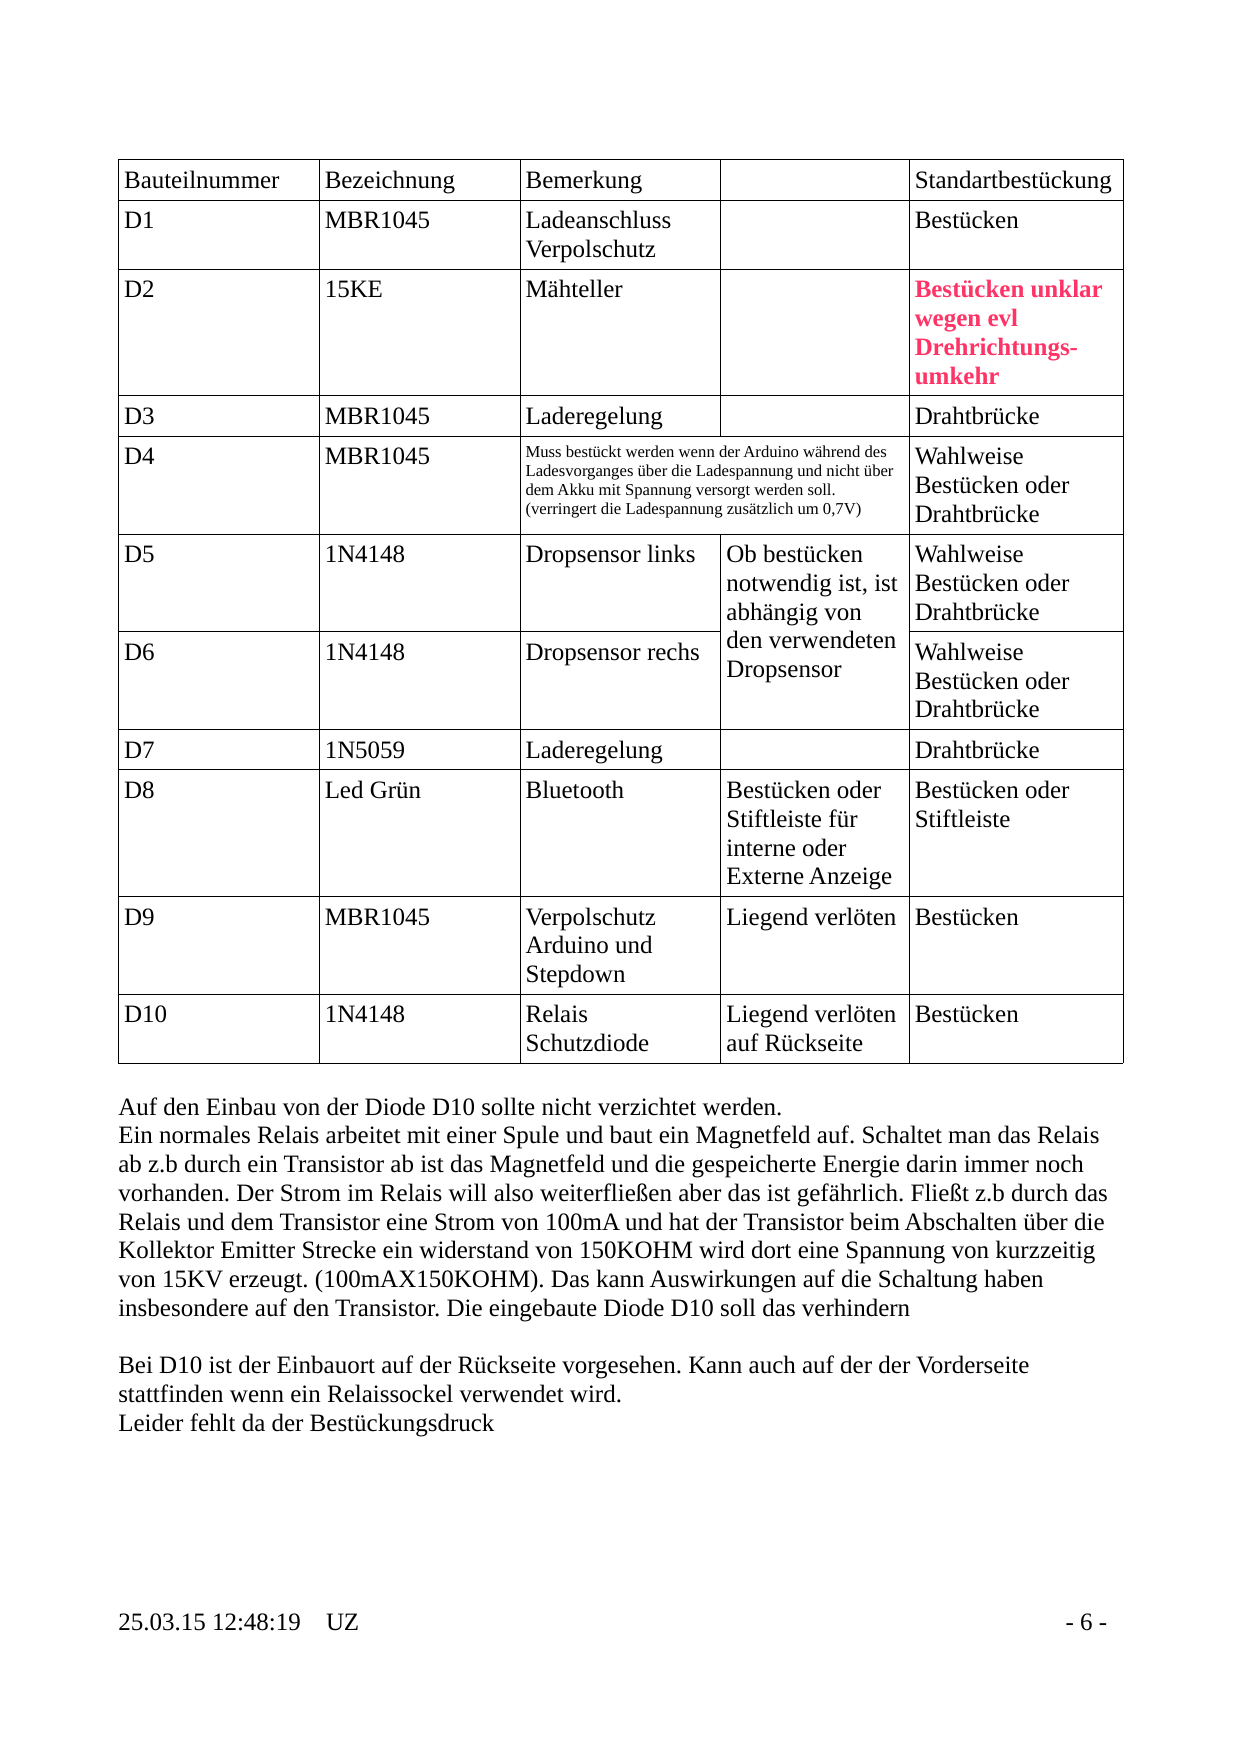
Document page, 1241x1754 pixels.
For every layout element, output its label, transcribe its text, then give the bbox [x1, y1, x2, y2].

table_cell D2 [119, 270, 319, 395]
table_cell Mähteller [521, 270, 720, 395]
table_cell Bestücken [910, 201, 1123, 269]
table_cell D1 [119, 201, 319, 269]
table_cell Liegend verlöten auf Rückseite [721, 995, 909, 1063]
table_header [721, 160, 909, 200]
text Ein normales Relais arbeitet mit einer Spule und baut ein Magnetfeld auf. Schaltet man das Relais ab z.b durch ein Transistor ab ist das Magnetfeld und die gespeicherte Energie darin immer noch vorhanden. Der Strom im Relais will also weiterfließen aber das ist gefährlich. Fließt z.b durch das Relais und dem Transistor eine Strom von 100mA und hat der Transistor beim Abschalten über die Kollektor Emitter Strecke ein widerstand von 150KOHM wird dort eine Spannung von kurzzeitig von 15KV erzeugt. (100mAX150KOHM). Das kann Auswirkungen auf die Schaltung haben insbesondere auf den Transistor. Die eingebaute Diode D10 soll das verhindern [118, 1120, 1122, 1322]
table_cell Bestücken [910, 995, 1123, 1063]
table_cell Wahlweise Bestücken oder Drahtbrücke [910, 437, 1123, 533]
table_cell 1N5059 [320, 730, 520, 769]
table_cell MBR1045 [320, 437, 520, 533]
text Bei D10 ist der Einbauort auf der Rückseite vorgesehen. Kann auch auf der der Vorderseite stattfinden wenn ein Relaissockel verwendet wird. [118, 1350, 1122, 1408]
table_cell 15KE [320, 270, 520, 395]
table_cell Dropsensor links [521, 535, 720, 631]
table_cell Relais Schutzdiode [521, 995, 720, 1063]
table_cell D8 [119, 770, 319, 896]
table_cell MBR1045 [320, 897, 520, 994]
table_header Bezeichnung [320, 160, 520, 200]
table_cell Muss bestückt werden wenn der Arduino während des Ladesvorganges über die Ladespannung und nicht über dem Akku mit Spannung versorgt werden soll. (verringert die Ladespannung zusätzlich um 0,7V) [521, 437, 909, 533]
table_cell [721, 730, 909, 769]
table_cell Ob bestücken notwendig ist, ist abhängig von den verwendeten Dropsensor [721, 535, 909, 729]
table_cell D6 [119, 632, 319, 729]
table_cell Bestücken oder Stiftleiste für interne oder Externe Anzeige [721, 770, 909, 896]
table_cell Drahtbrücke [910, 730, 1123, 769]
table_cell Bluetooth [521, 770, 720, 896]
table_cell D7 [119, 730, 319, 769]
table_cell D10 [119, 995, 319, 1063]
table_header Standartbestückung [910, 160, 1123, 200]
table_cell Wahlweise Bestücken oder Drahtbrücke [910, 535, 1123, 631]
text Leider fehlt da der Bestückungsdruck [118, 1408, 1122, 1437]
table_cell [721, 270, 909, 395]
table_cell Dropsensor rechs [521, 632, 720, 729]
table_cell Wahlweise Bestücken oder Drahtbrücke [910, 632, 1123, 729]
table_cell [721, 201, 909, 269]
table_cell Laderegelung [521, 396, 720, 436]
table_cell Verpolschutz Arduino und Stepdown [521, 897, 720, 994]
table_cell Liegend verlöten [721, 897, 909, 994]
table_cell 1N4148 [320, 995, 520, 1063]
table_cell 1N4148 [320, 535, 520, 631]
text Auf den Einbau von der Diode D10 sollte nicht verzichtet werden. [118, 1092, 1122, 1120]
table_cell Laderegelung [521, 730, 720, 769]
table_cell D5 [119, 535, 319, 631]
table_cell MBR1045 [320, 396, 520, 436]
table_header Bemerkung [521, 160, 720, 200]
table_cell MBR1045 [320, 201, 520, 269]
table_cell 1N4148 [320, 632, 520, 729]
table_cell [721, 396, 909, 436]
table_cell D9 [119, 897, 319, 994]
table_cell Bestücken [910, 897, 1123, 994]
table_cell Bestücken oder Stiftleiste [910, 770, 1123, 896]
table_cell D3 [119, 396, 319, 436]
table_header Bauteilnummer [119, 160, 319, 200]
table_cell Led Grün [320, 770, 520, 896]
table_cell Drahtbrücke [910, 396, 1123, 436]
table_cell D4 [119, 437, 319, 533]
table_cell Bestücken unklar wegen evl Drehrichtungs-umkehr [910, 270, 1123, 395]
table_cell Ladeanschluss Verpolschutz [521, 201, 720, 269]
